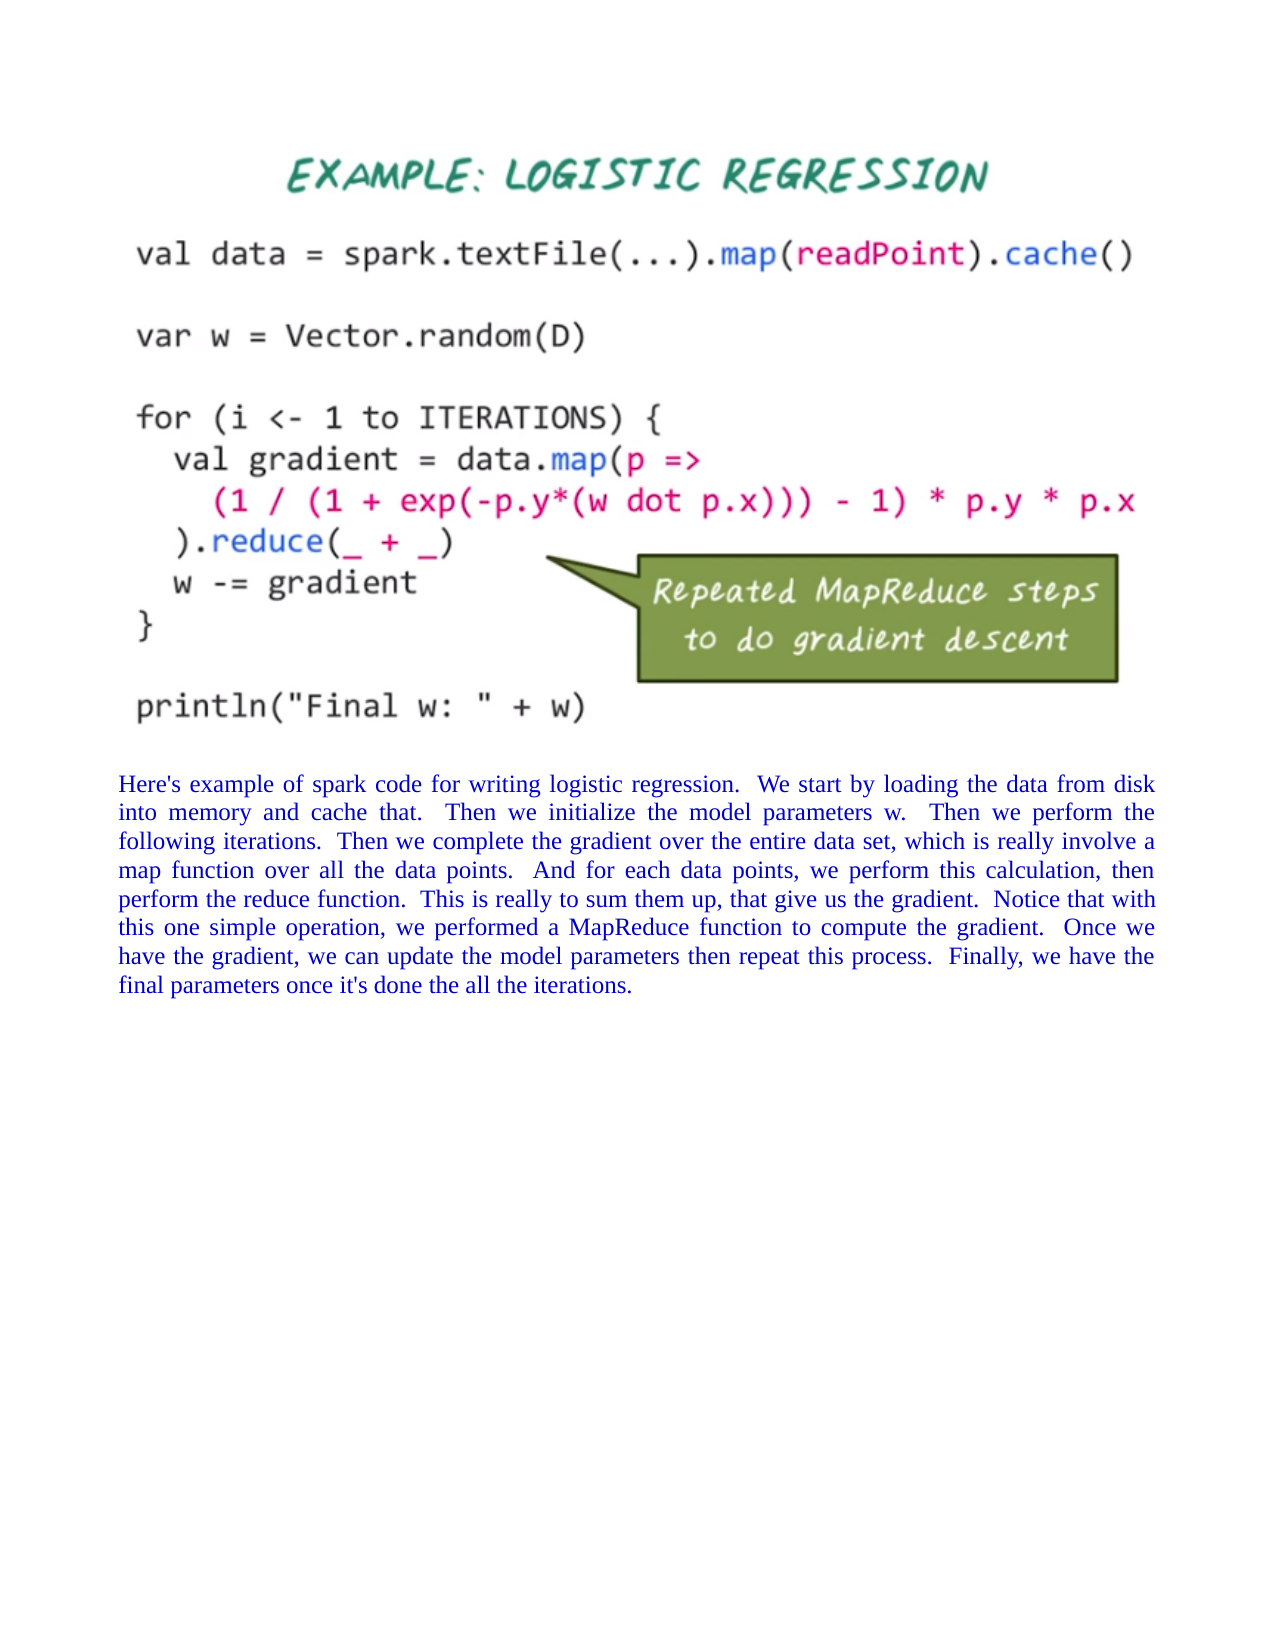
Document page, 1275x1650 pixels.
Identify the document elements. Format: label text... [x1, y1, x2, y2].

picture [118, 146, 1157, 740]
text Here's example of spark code for writing logistic regression. We start by loading the data from disk into memory and cache that. Then we initialize the model parameters w. Then we perform the following iterations. Then we complete the gradient over the entire data set, which is really involve a map function over all the data points. And for each data points, we perform this calculation, then perform the reduce function. This is really to sum them up, that give us the gradient. Notice that with this one simple operation, we performed a MapReduce function to compute the gradient. Once we have the gradient, we can update the model parameters then repeat this process. Finally, we have the final parameters once it's done the all the iterations. [118, 769, 1157, 999]
